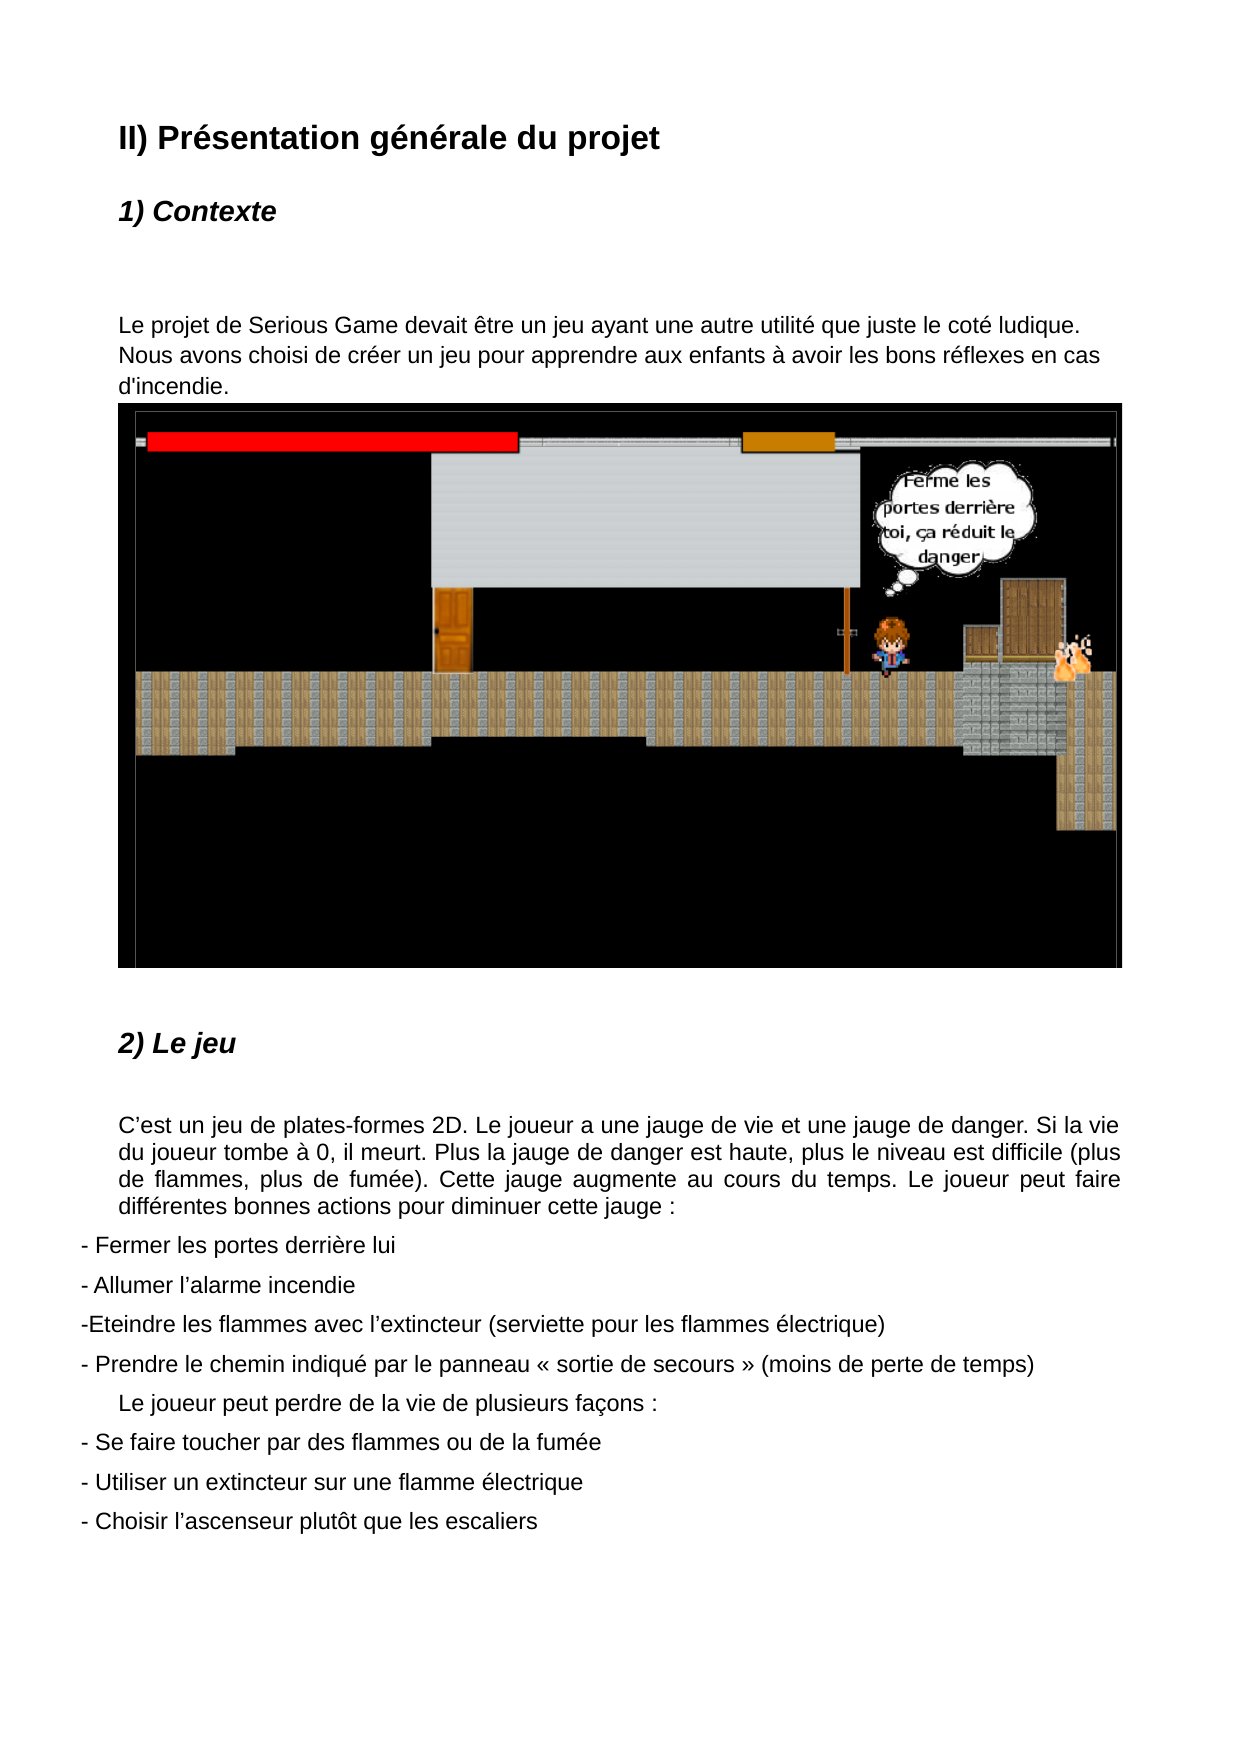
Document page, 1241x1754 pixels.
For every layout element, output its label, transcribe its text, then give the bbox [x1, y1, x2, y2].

subtitle II) Présentation générale du projet [118, 118, 1122, 157]
text Le joueur peut perdre de la vie de plusieurs façons : [118, 1389, 1122, 1416]
subtitle 1) Contexte [118, 194, 1122, 228]
text - Fermer les portes derrière lui [81, 1232, 1122, 1259]
text C’est un jeu de plates-formes 2D. Le joueur a une jauge de vie et une jauge de danger. Si la vie du joueur tombe à 0, il meurt. Plus la jauge de danger est haute, plus le niveau est difficile (plus de flammes, plus de fumée). Cette jauge augmente au cours du temps. Le joueur peut faire différentes bonnes actions pour diminuer cette jauge : [118, 1112, 1122, 1219]
text -Eteindre les flammes avec l’extincteur (serviette pour les flammes électrique) [81, 1311, 1122, 1337]
text - Prendre le chemin indiqué par le panneau « sortie de secours » (moins de perte de temps) [81, 1350, 1122, 1377]
text - Se faire toucher par des flammes ou de la fumée [81, 1429, 1122, 1456]
text - Choisir l’ascenseur plutôt que les escaliers [81, 1507, 1122, 1534]
text - Utiliser un extincteur sur une flamme électrique [81, 1468, 1122, 1495]
subtitle 2) Le jeu [118, 1026, 1122, 1060]
text - Allumer l’alarme incendie [81, 1271, 1122, 1298]
text Le projet de Serious Game devait être un jeu ayant une autre utilité que juste le coté ludique. Nous avons choisi de créer un jeu pour apprendre aux enfants à avoir les bons réflexes en cas d'incendie. [118, 311, 1122, 399]
